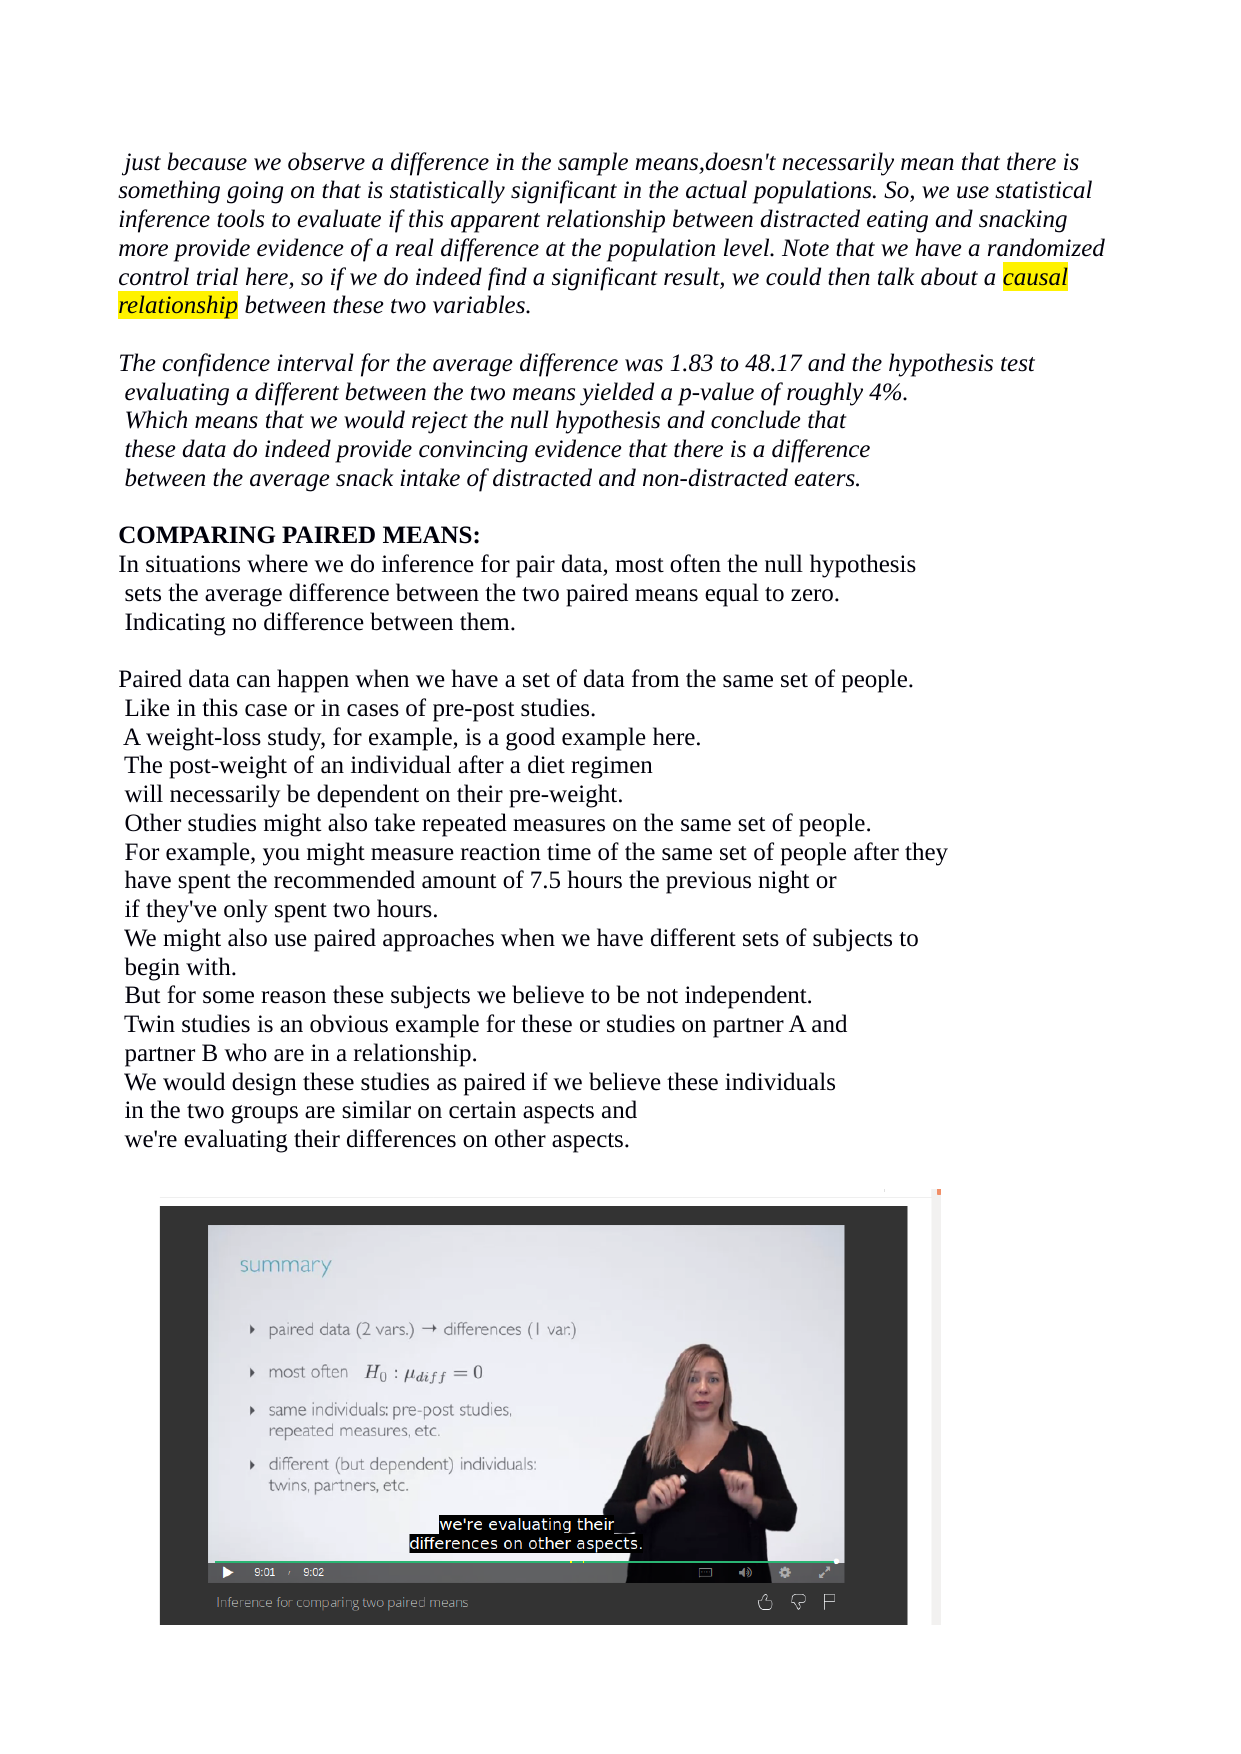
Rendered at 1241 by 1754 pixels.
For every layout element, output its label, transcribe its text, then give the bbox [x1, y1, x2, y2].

text We might also use paired approaches when we have different sets of subjects to [118, 923, 1122, 952]
text The post-weight of an individual after a diet regimen [118, 751, 1122, 779]
text evaluating a different between the two means yielded a p-value of roughly 4%. [118, 377, 1122, 406]
text We would design these studies as paired if we believe these individuals [118, 1067, 1122, 1096]
text these data do indeed provide convincing evidence that there is a difference [118, 434, 1122, 463]
text Paired data can happen when we have a set of data from the same set of people. [118, 664, 1122, 693]
text In situations where we do inference for pair data, most often the null hypothesis [118, 549, 1122, 578]
text partner B who are in a relationship. [118, 1038, 1122, 1067]
text But for some reason these subjects we believe to be not independent. [118, 981, 1122, 1009]
text [118, 1297, 159, 1326]
text The confidence interval for the average difference was 1.83 to 48.17 and the hypothesis test [118, 348, 1122, 377]
text Which means that we would reject the null hypothesis and conclude that [118, 406, 1122, 434]
text in the two groups are similar on certain aspects and [118, 1096, 1122, 1124]
text Indicating no difference between them. [118, 607, 1122, 636]
text A weight-loss study, for example, is a good example here. [118, 722, 1122, 751]
text just because we observe a difference in the sample means,doesn't necessarily mean that there is something going on that is statistically significant in the actual populations. So, we use statistical inference tools to evaluate if this apparent relationship between distracted eating and snacking more provide evidence of a real difference at the population level. Note that we have a randomized control trial here, so if we do indeed find a significant result, we could then talk about a causal relationship between these two variables. [118, 118, 1122, 319]
text [941, 1297, 1122, 1326]
text have spent the recommended amount of 7.5 hours the previous night or [118, 866, 1122, 894]
text For example, you might measure reaction time of the same set of people after they [118, 837, 1122, 866]
text between the average snack intake of distracted and non-distracted eaters. [118, 463, 1122, 492]
picture [159, 1189, 941, 1625]
text we're evaluating their differences on other aspects. [118, 1124, 1122, 1153]
text Twin studies is an obvious example for these or studies on partner A and [118, 1009, 1122, 1038]
text sets the average difference between the two paired means equal to zero. [118, 578, 1122, 607]
text begin with. [118, 952, 1122, 981]
text COMPARING PAIRED MEANS: [118, 521, 1122, 549]
text if they've only spent two hours. [118, 894, 1122, 923]
text Other studies might also take repeated measures on the same set of people. [118, 808, 1122, 837]
text will necessarily be dependent on their pre-weight. [118, 779, 1122, 808]
text Like in this case or in cases of pre-post studies. [118, 693, 1122, 722]
